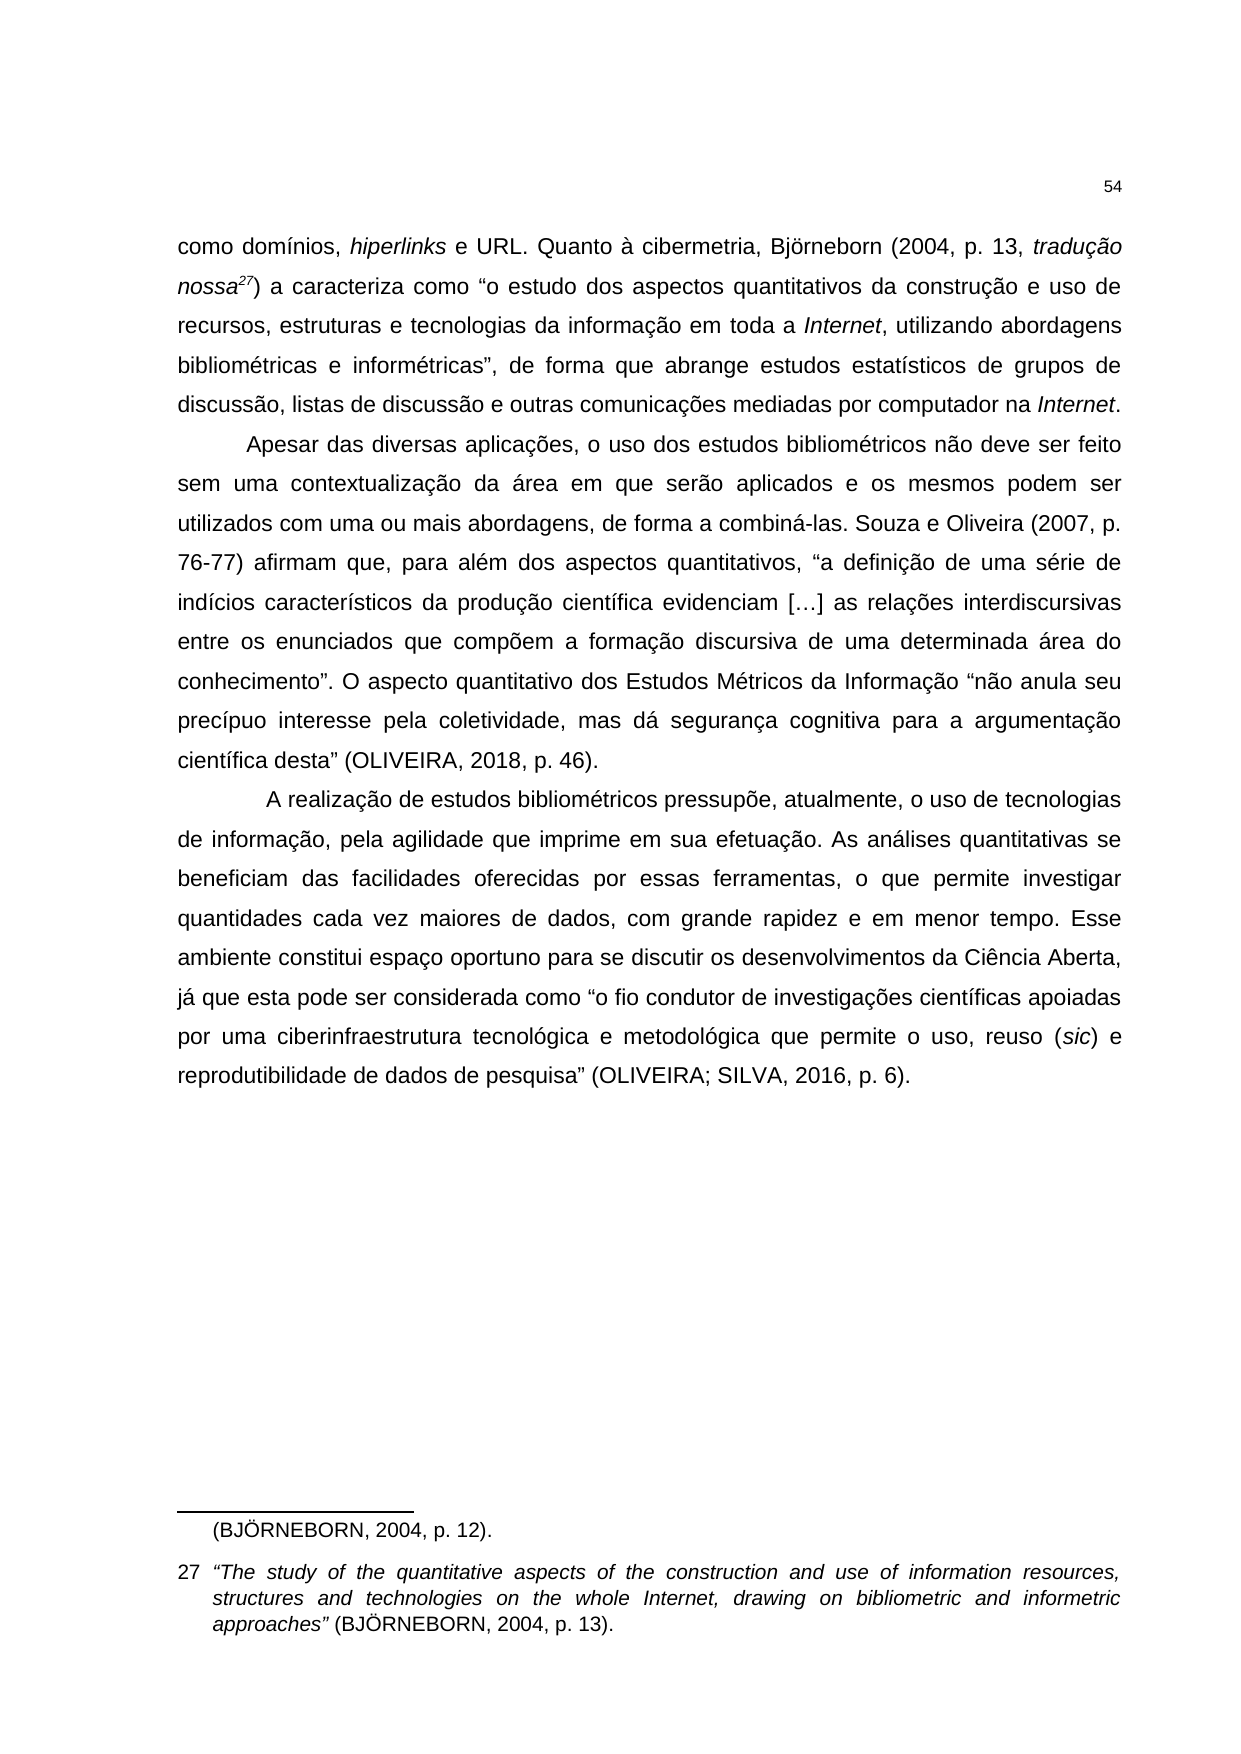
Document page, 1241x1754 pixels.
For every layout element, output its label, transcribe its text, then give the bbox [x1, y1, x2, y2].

text Apesar das diversas aplicações, o uso dos estudos bibliométricos não deve ser feito sem uma contextualização da área em que serão aplicados e os mesmos podem ser utilizados com uma ou mais abordagens, de forma a combiná-las. Souza e Oliveira (2007, p. 76-77) afirmam que, para além dos aspectos quantitativos, “a definição de uma série de indícios característicos da produção científica evidenciam […] as relações interdiscursivas entre os enunciados que compõem a formação discursiva de uma determinada área do conhecimento”. O aspecto quantitativo dos Estudos Métricos da Informação “não anula seu precípuo interesse pela coletividade, mas dá segurança cognitiva para a argumentação científica desta” (OLIVEIRA, 2018, p. 46). [177, 431, 1122, 773]
text “The study of the quantitative aspects of the construction and use of information resources, structures and technologies on the whole Internet, drawing on bibliometric and informetric approaches” (BJÖRNEBORN, 2004, p. 13). [177, 1560, 1122, 1636]
text (BJÖRNEBORN, 2004, p. 12). [177, 1518, 1122, 1542]
text De forma breve, a cientometria consiste no estudo dos aspectos quantitativos da ciência na condição de uma disciplina ou atividade econômica. Já a informetria é o estudo dos aspectos quantitativos da informação em qualquer formato (MACIAS-CHAPULA, 1998). Em vista disso, ela tem como objeto de estudo palavras, documentos, bases de dados e considera variáveis como recuperação, relevância, revocação etc. No que diz respeito à webometria, se caracteriza como “o estudo dos aspectos quantitativos da construção e uso dos recursos informacionais, estruturas e tecnologias da informação na web, utilizando abordagens bibliométricas e informétricas (BJÖRNEBORN, 2004, p. 12, tradução nossa), como domínios, hiperlinks e URL. Quanto à cibermetria, Björneborn (2004, p. 13, tradução nossa) a caracteriza como “o estudo dos aspectos quantitativos da construção e uso de recursos, estruturas e tecnologias da informação em toda a Internet, utilizando abordagens bibliométricas e informétricas”, de forma que abrange estudos estatísticos de grupos de discussão, listas de discussão e outras comunicações mediadas por computador na Internet. [177, 233, 1122, 418]
text A realização de estudos bibliométricos pressupõe, atualmente, o uso de tecnologias de informação, pela agilidade que imprime em sua efetuação. As análises quantitativas se beneficiam das facilidades oferecidas por essas ferramentas, o que permite investigar quantidades cada vez maiores de dados, com grande rapidez e em menor tempo. Esse ambiente constitui espaço oportuno para se discutir os desenvolvimentos da Ciência Aberta, já que esta pode ser considerada como “o fio condutor de investigações científicas apoiadas por uma ciberinfraestrutura tecnológica e metodológica que permite o uso, reuso (sic) e reprodutibilidade de dados de pesquisa” (OLIVEIRA; SILVA, 2016, p. 6). [177, 786, 1122, 1089]
